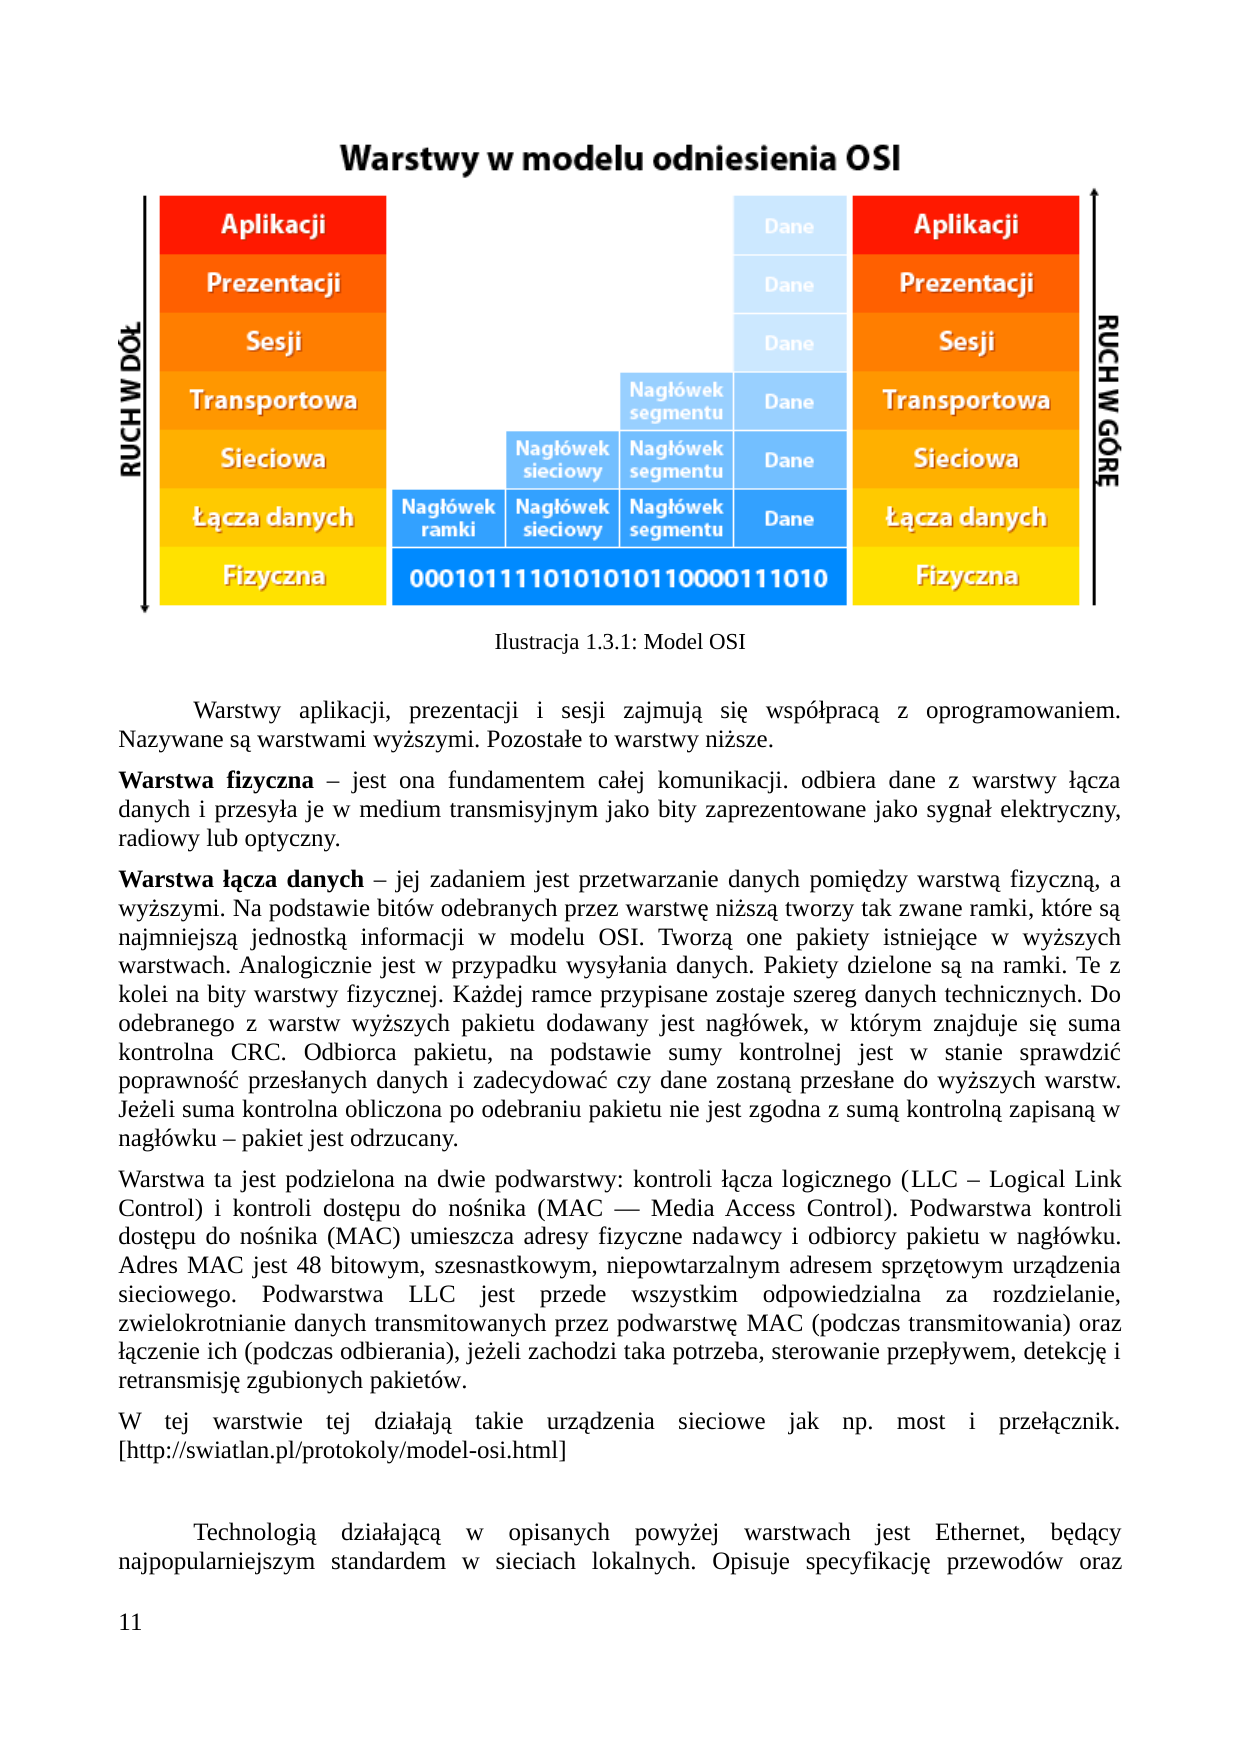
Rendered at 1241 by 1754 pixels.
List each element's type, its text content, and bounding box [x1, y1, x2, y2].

text Ilustracja 1.3.1: Model OSI [118, 628, 1122, 654]
text Warstwa łącza danych – jej zadaniem jest przetwarzanie danych pomiędzy warstwą fizyczną, a wyższymi. Na podstawie bitów odebranych przez warstwę niższą tworzy tak zwane ramki, które są najmniejszą jednostką informacji w modelu OSI. Tworzą one pakiety istniejące w wyższych warstwach. Analogicznie jest w przypadku wysyłania danych. Pakiety dzielone są na ramki. Te z kolei na bity warstwy fizycznej. Każdej ramce przypisane zostaje szereg danych technicznych. Do odebranego z warstw wyższych pakietu dodawany jest nagłówek, w którym znajduje się suma kontrolna CRC. Odbiorca pakietu, na podstawie sumy kontrolnej jest w stanie sprawdzić poprawność przesłanych danych i zadecydować czy dane zostaną przesłane do wyższych warstw. Jeżeli suma kontrolna obliczona po odebraniu pakietu nie jest zgodna z sumą kontrolną zapisaną w nagłówku – pakiet jest odrzucany. [118, 864, 1122, 1152]
text Warstwy aplikacji, prezentacji i sesji zajmują się współpracą z oprogramowaniem. Nazywane są warstwami wyższymi. Pozostałe to warstwy niższe. [118, 696, 1122, 753]
text Technologią działającą w opisanych powyżej warstwach jest Ethernet, będący najpopularniejszym standardem w sieciach lokalnych. Opisuje specyfikację przewodów oraz [118, 1517, 1122, 1575]
text Warstwa ta jest podzielona na dwie podwarstwy: kontroli łącza logicznego (LLC – Logical Link Control) i kontroli dostępu do nośnika (MAC — Media Access Control). Podwarstwa kontroli dostępu do nośnika (MAC) umieszcza adresy fizyczne nadawcy i odbiorcy pakietu w nagłówku. Adres MAC jest 48 bitowym, szesnastkowym, niepowtarzalnym adresem sprzętowym urządzenia sieciowego. Podwarstwa LLC jest przede wszystkim odpowiedzialna za rozdzielanie, zwielokrotnianie danych transmitowanych przez podwarstwę MAC (podczas transmitowania) oraz łączenie ich (podczas odbierania), jeżeli zachodzi taka potrzeba, sterowanie przepływem, detekcję i retransmisję zgubionych pakietów. [118, 1164, 1122, 1394]
text W tej warstwie tej działają takie urządzenia sieciowe jak np. most i przełącznik. [http://swiatlan.pl/protokoly/model-osi.html] [118, 1406, 1122, 1464]
picture [118, 130, 1123, 628]
text Warstwa fizyczna – jest ona fundamentem całej komunikacji. odbiera dane z warstwy łącza danych i przesyła je w medium transmisyjnym jako bity zaprezentowane jako sygnał elektryczny, radiowy lub optyczny. [118, 765, 1122, 852]
